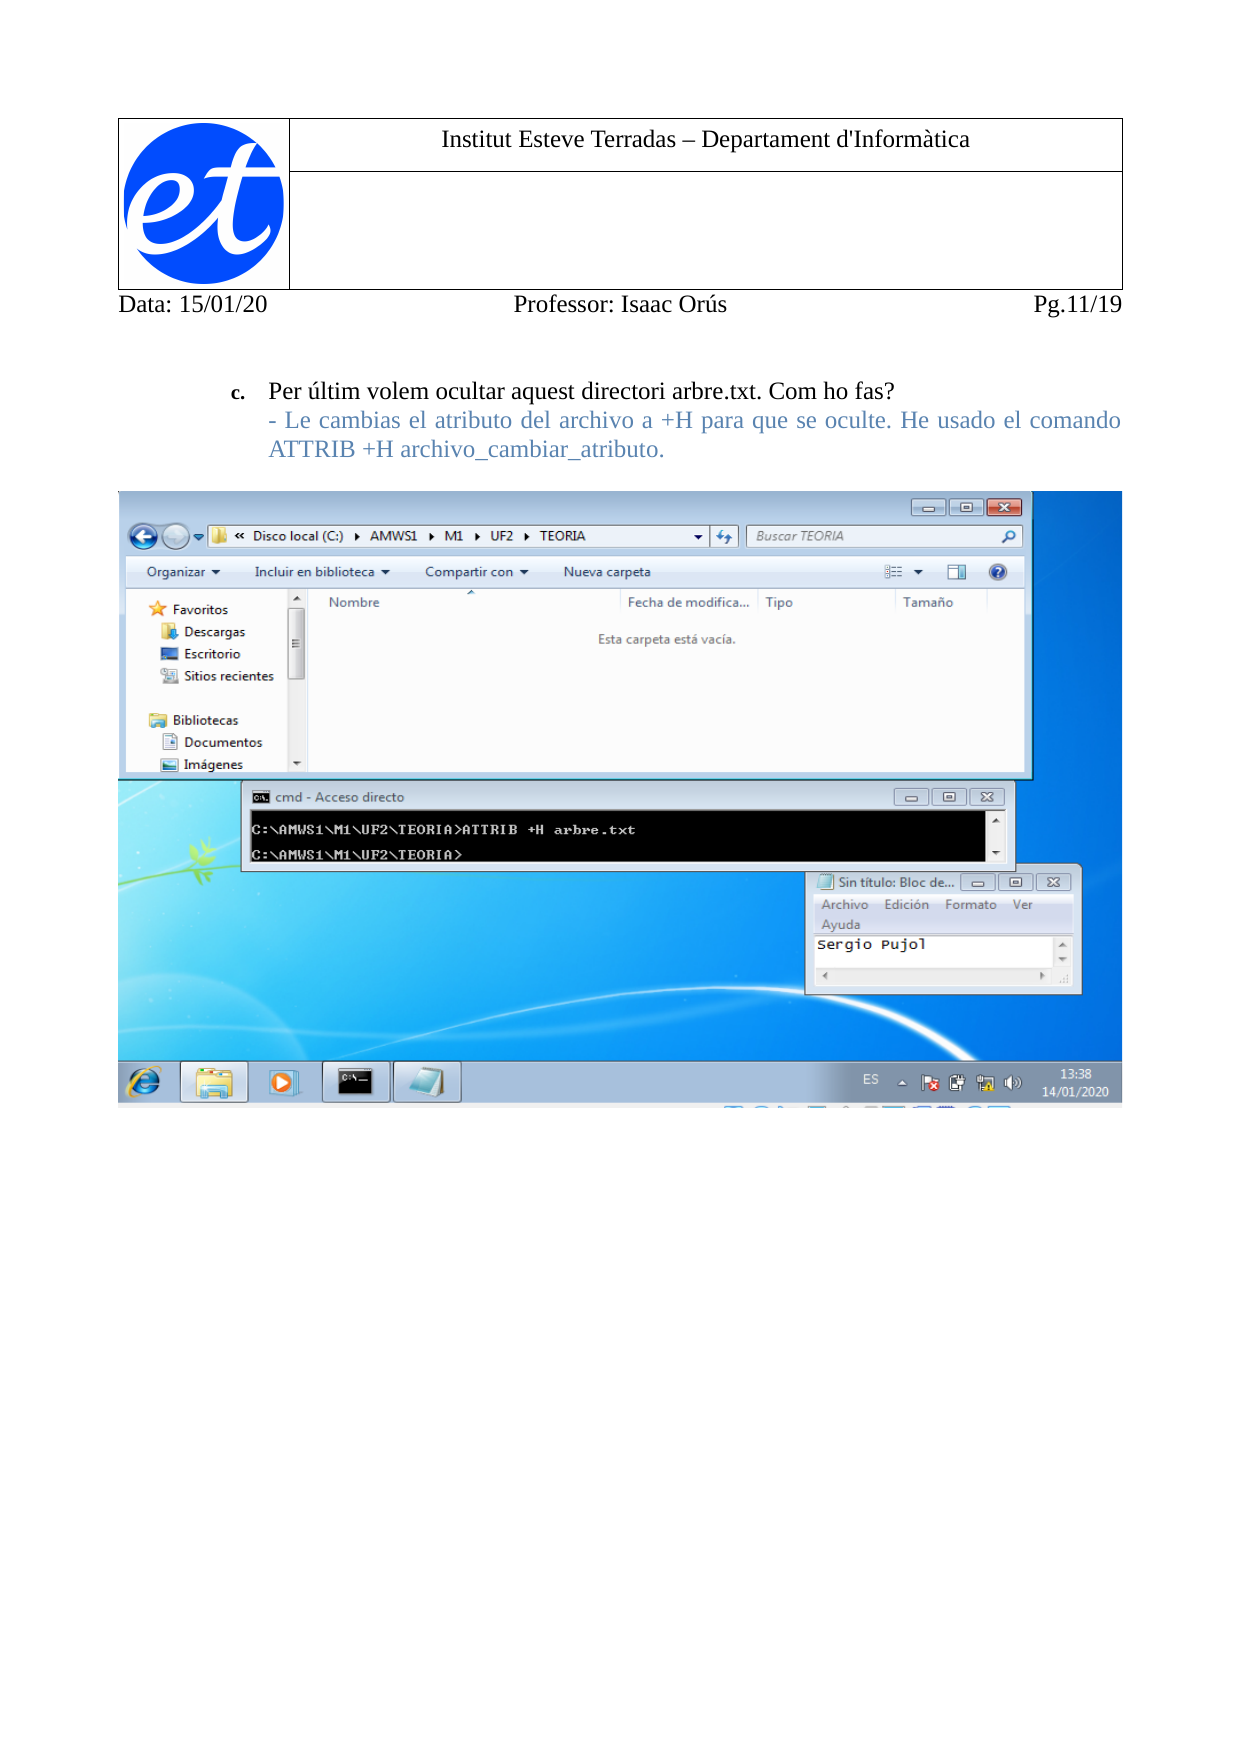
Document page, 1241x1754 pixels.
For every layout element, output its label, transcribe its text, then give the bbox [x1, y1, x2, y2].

list Per últim volem ocultar aquest directori arbre.txt. Com ho fas? [231, 376, 1122, 405]
list - Le cambias el atributo del archivo a +H para que se oculte. He usado el comando ATTRIB +H archivo_cambiar_atributo. [231, 405, 1122, 463]
picture [118, 491, 1123, 1108]
picture [123, 123, 284, 284]
